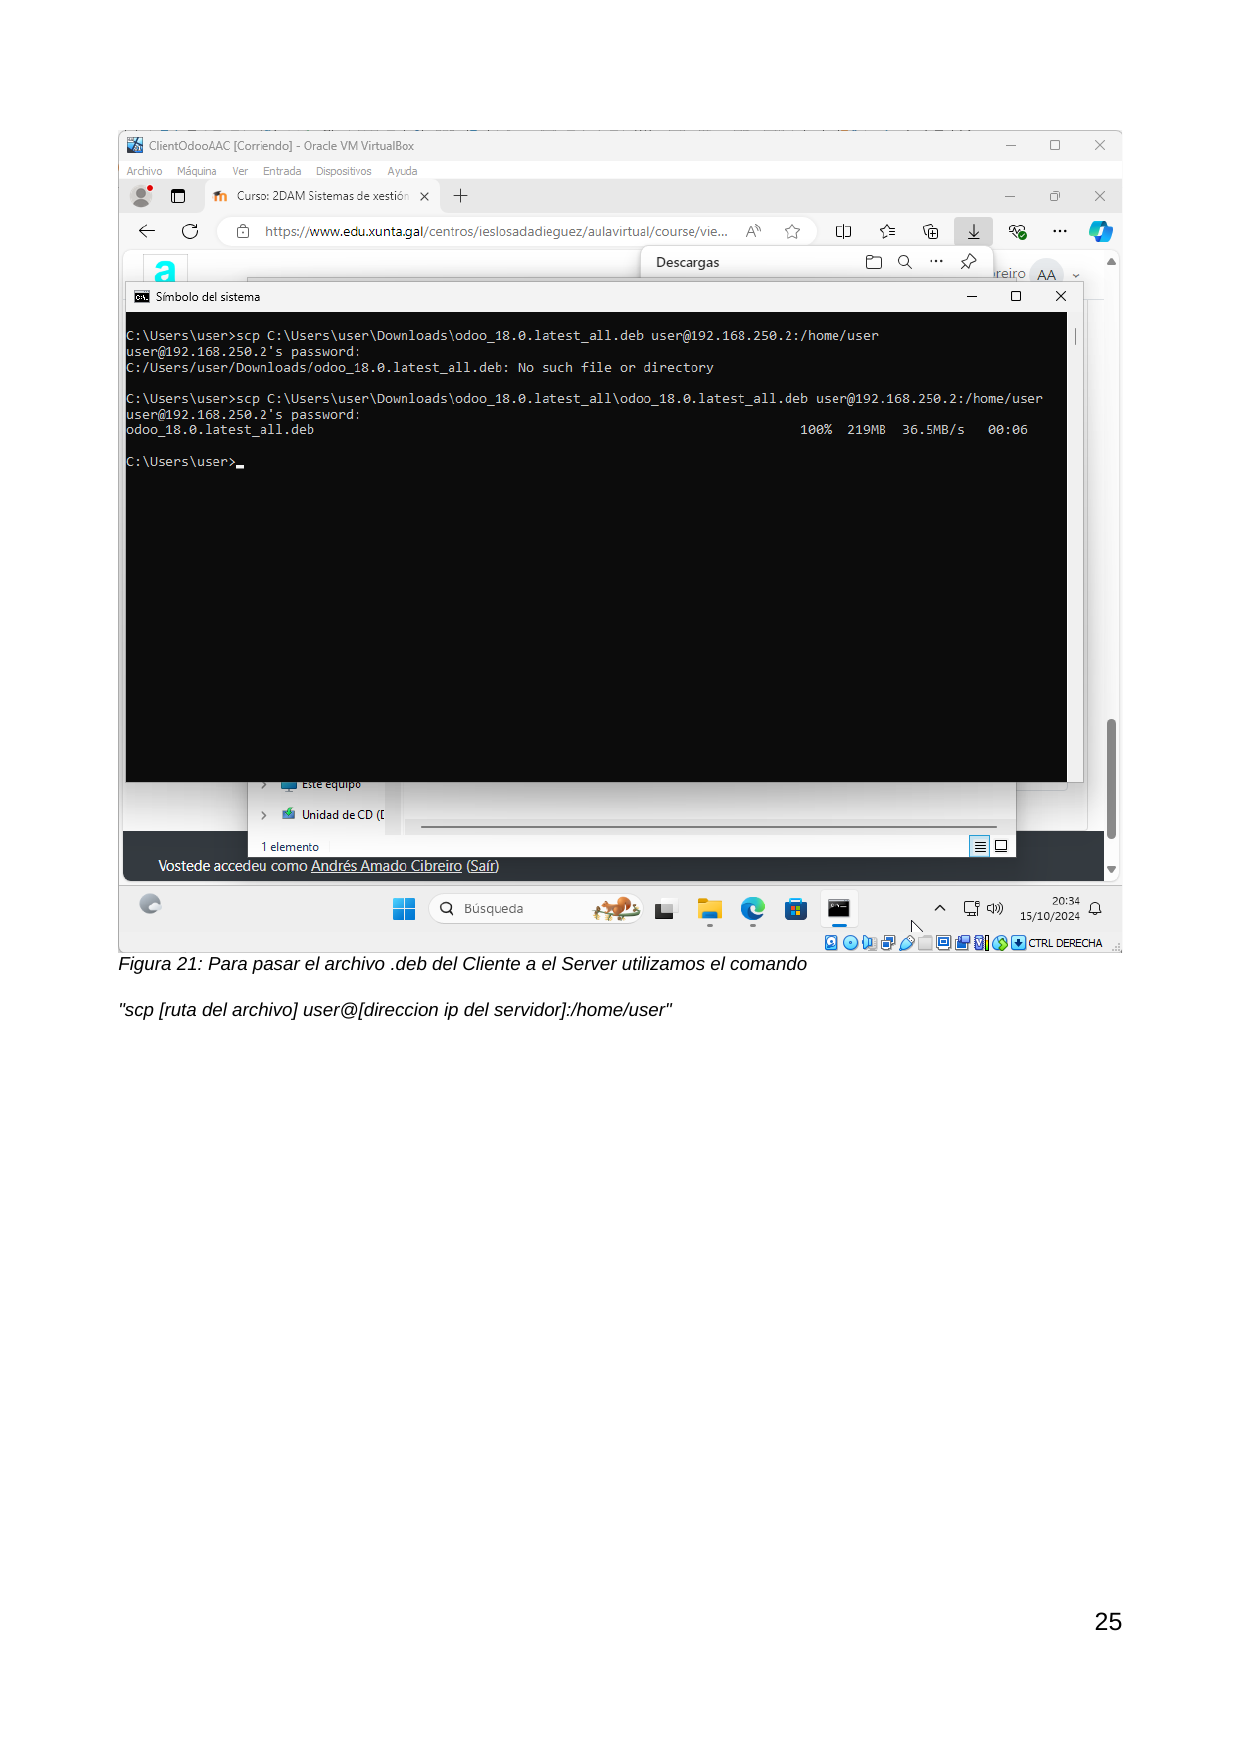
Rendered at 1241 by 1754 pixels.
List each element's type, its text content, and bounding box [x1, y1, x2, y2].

picture [118, 130, 1123, 953]
text Figura 21: Para pasar el archivo .deb del Cliente a el Server utilizamos el comando [118, 953, 1122, 974]
text "scp [ruta del archivo] user@[direccion ip del servidor]:/home/user" [118, 999, 1122, 1021]
